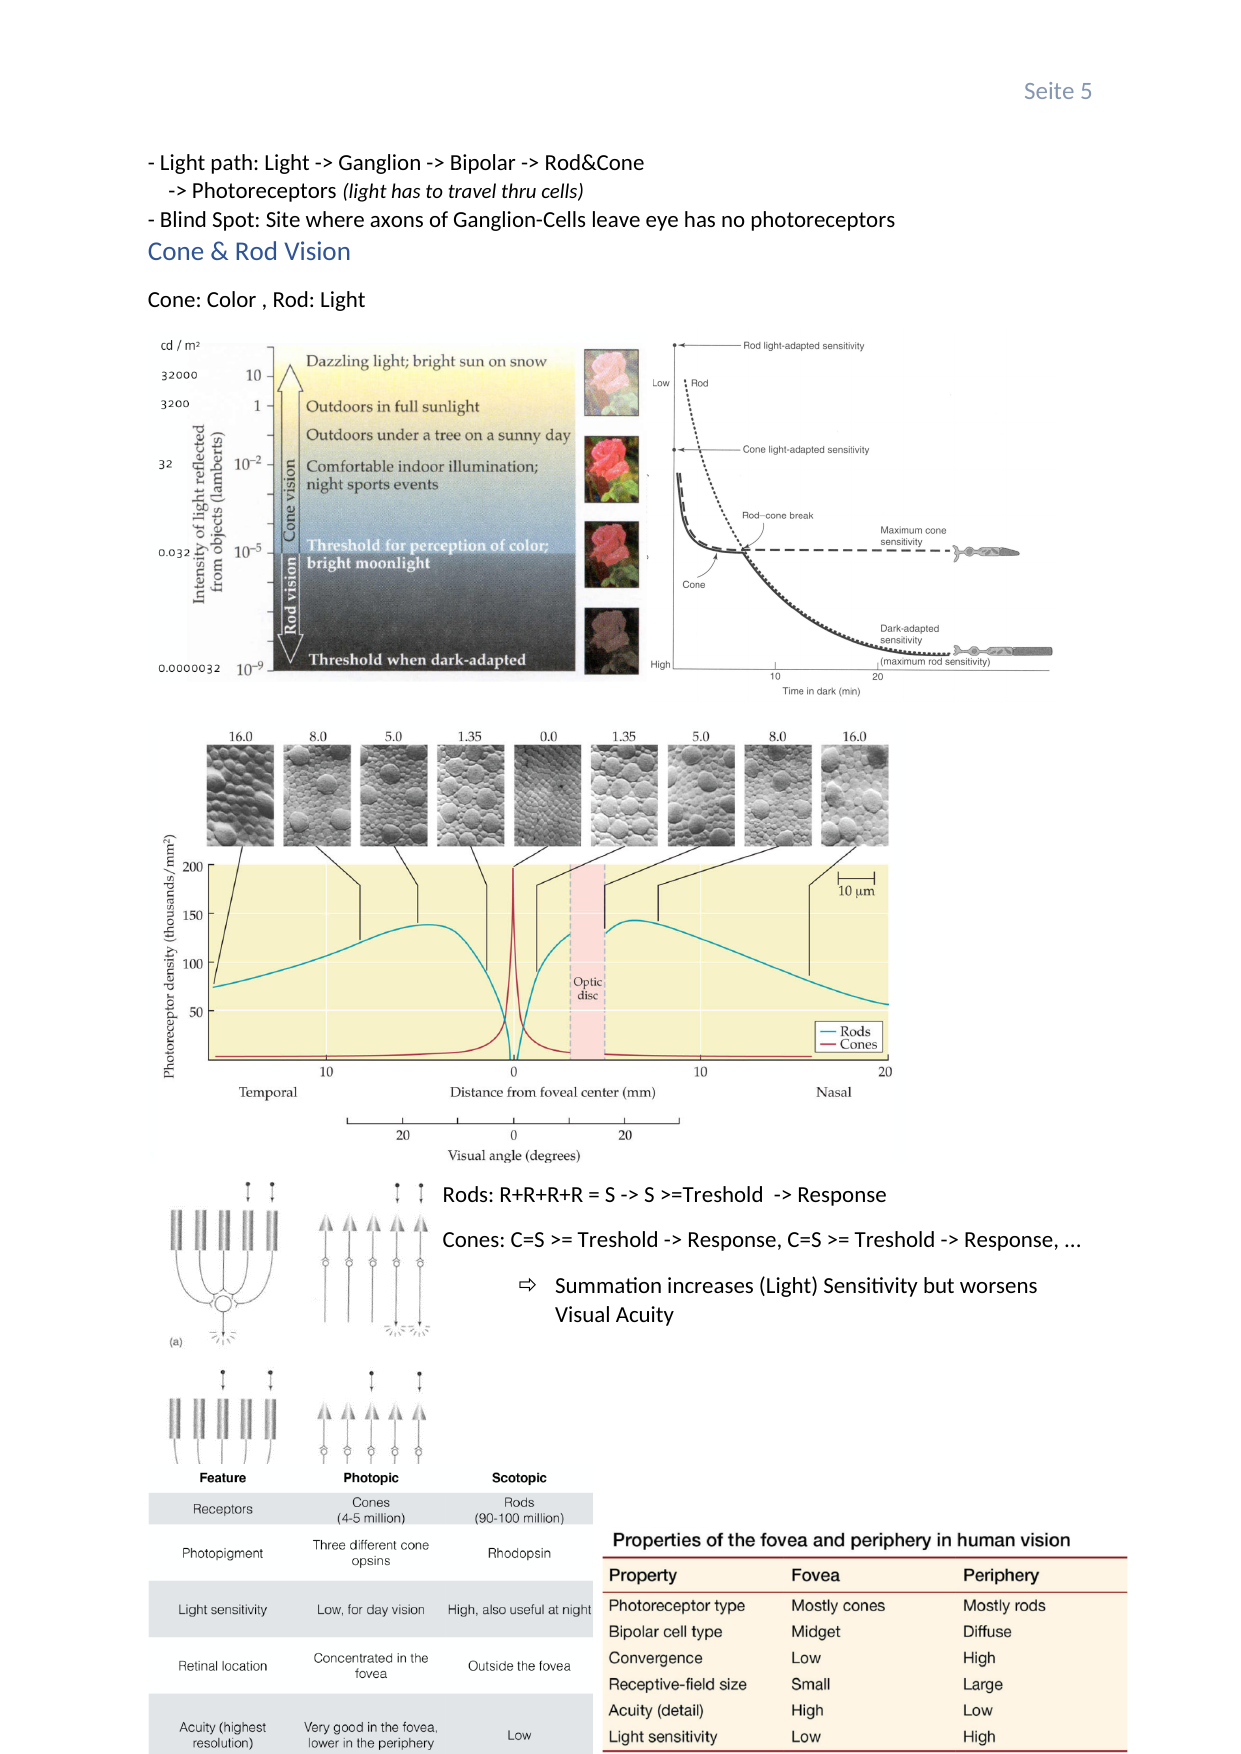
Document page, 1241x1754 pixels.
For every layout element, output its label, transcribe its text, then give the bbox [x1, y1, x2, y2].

subtitle Cone & Rod Vision [148, 234, 1093, 267]
text - Blind Spot: Site where axons of Ganglion-Cells leave eye has no photoreceptors [148, 205, 1093, 233]
text Rods: R+R+R+R = S -> S >=Treshold -> Response [148, 1180, 1093, 1208]
text Cones: C=S >= Treshold -> Response, C=S >= Treshold -> Response, ... [443, 1225, 1093, 1253]
text Cone: Color , Rod: Light [148, 285, 1093, 313]
list Summation increases (Light) Sensitivity but worsens Visual Acuity [443, 1271, 1093, 1328]
text - Light path: Light -> Ganglion -> Bipolar -> Rod&Cone -> Photoreceptors (light has to travel thru cells) [148, 148, 1093, 204]
